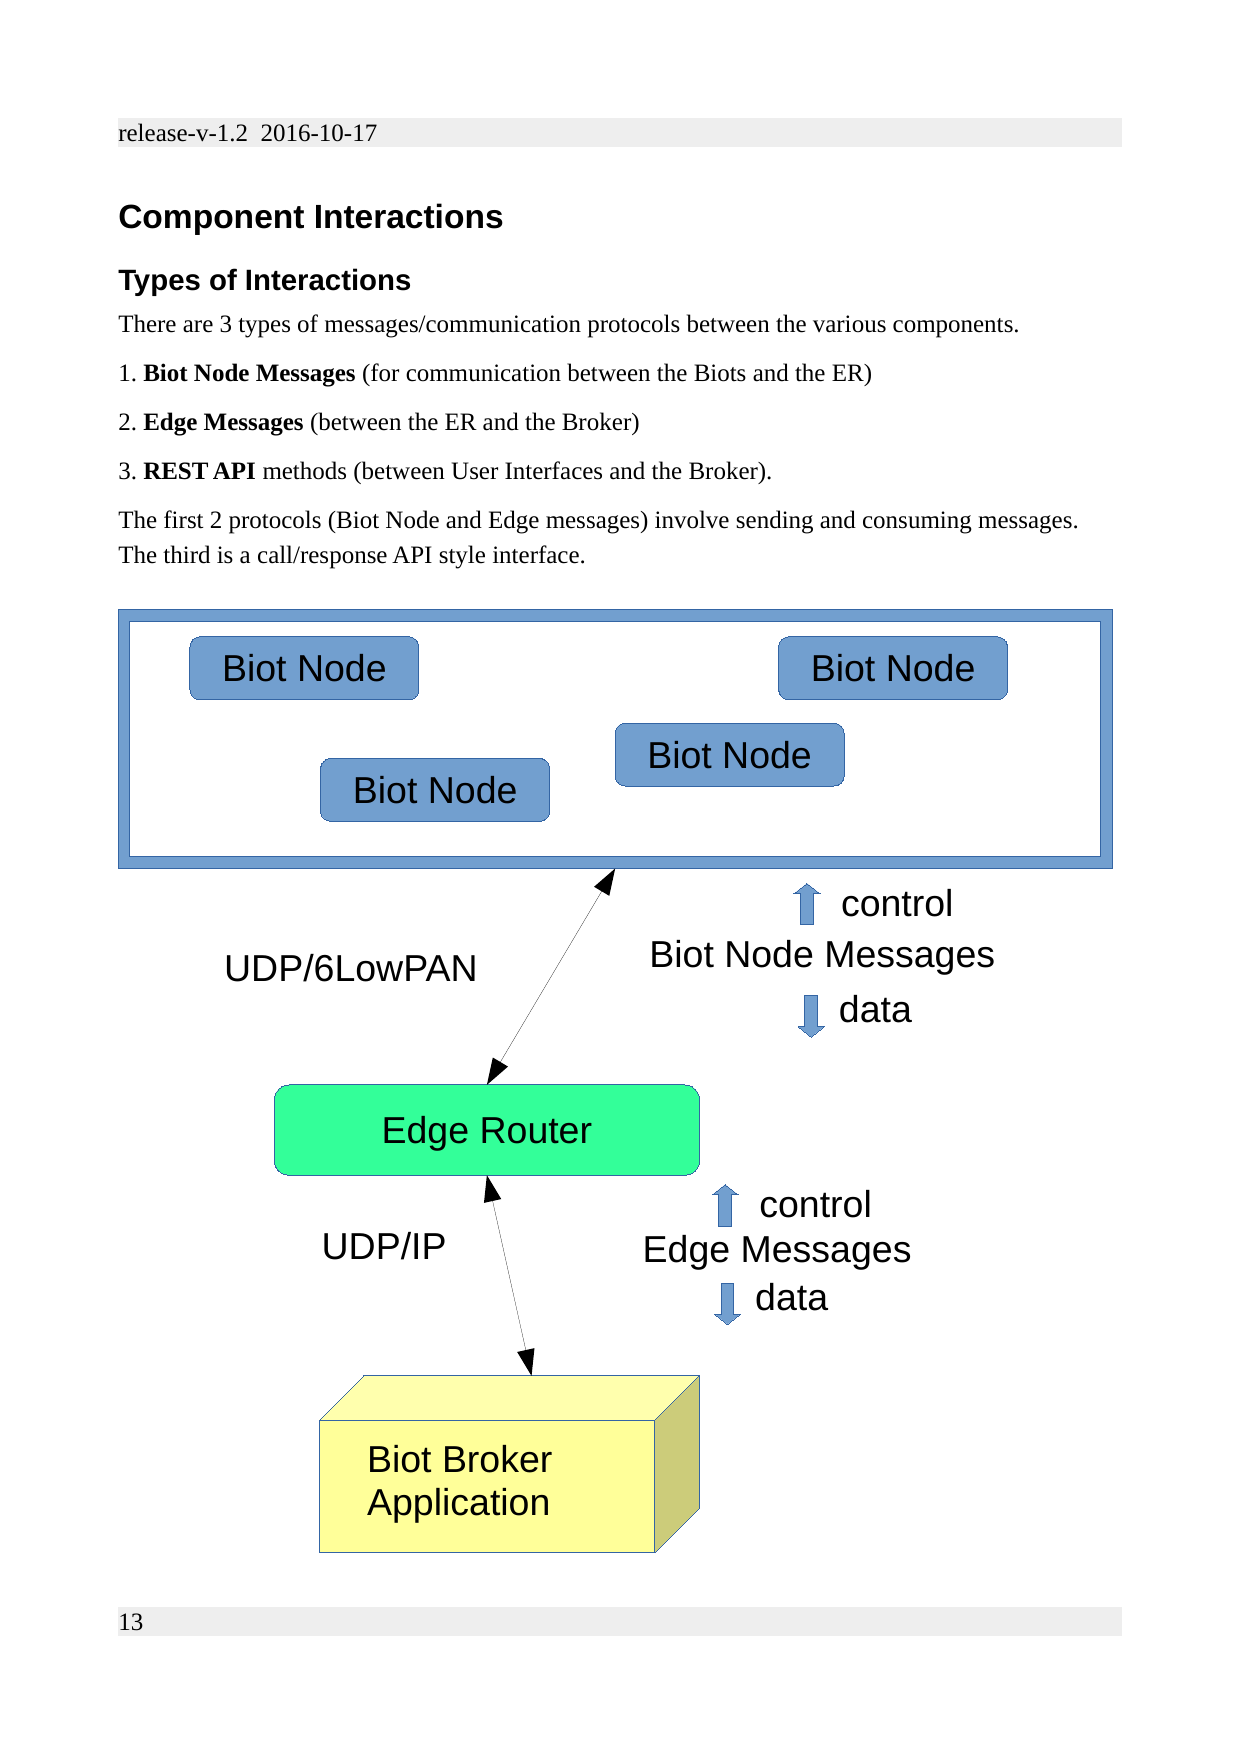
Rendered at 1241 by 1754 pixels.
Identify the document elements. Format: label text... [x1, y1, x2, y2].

subtitle Component Interactions [118, 197, 1122, 236]
text The first 2 protocols (Biot Node and Edge messages) involve sending and consuming messages. The third is a call/response API style interface. [118, 505, 1122, 569]
text 1. Biot Node Messages (for communication between the Biots and the ER) [118, 358, 1122, 387]
subtitle Types of Interactions [118, 263, 1122, 297]
text 2. Edge Messages (between the ER and the Broker) [118, 407, 1122, 436]
text 3. REST API methods (between User Interfaces and the Broker). [118, 456, 1122, 485]
text There are 3 types of messages/communication protocols between the various components. [118, 309, 1122, 338]
